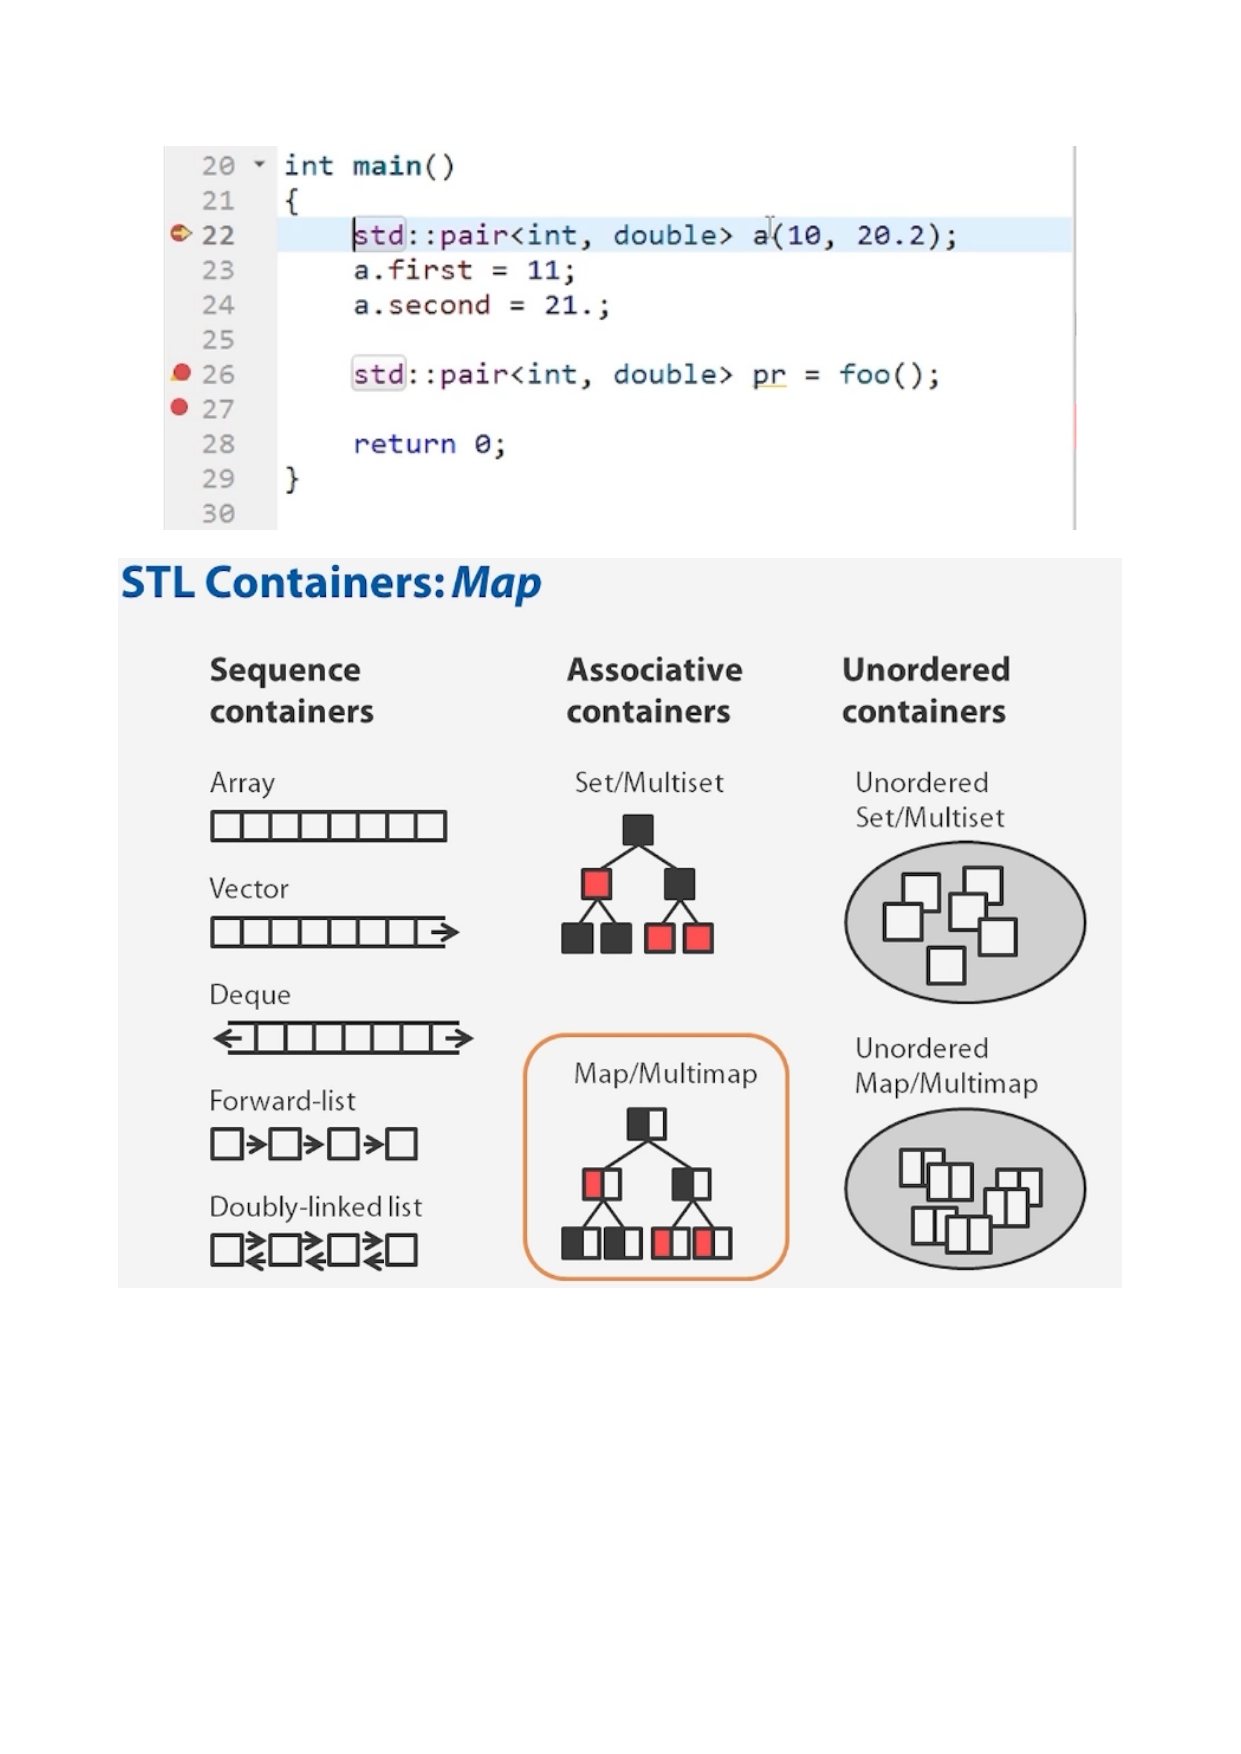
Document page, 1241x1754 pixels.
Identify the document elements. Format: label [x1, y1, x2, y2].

picture [118, 558, 1123, 1288]
picture [163, 146, 1077, 530]
